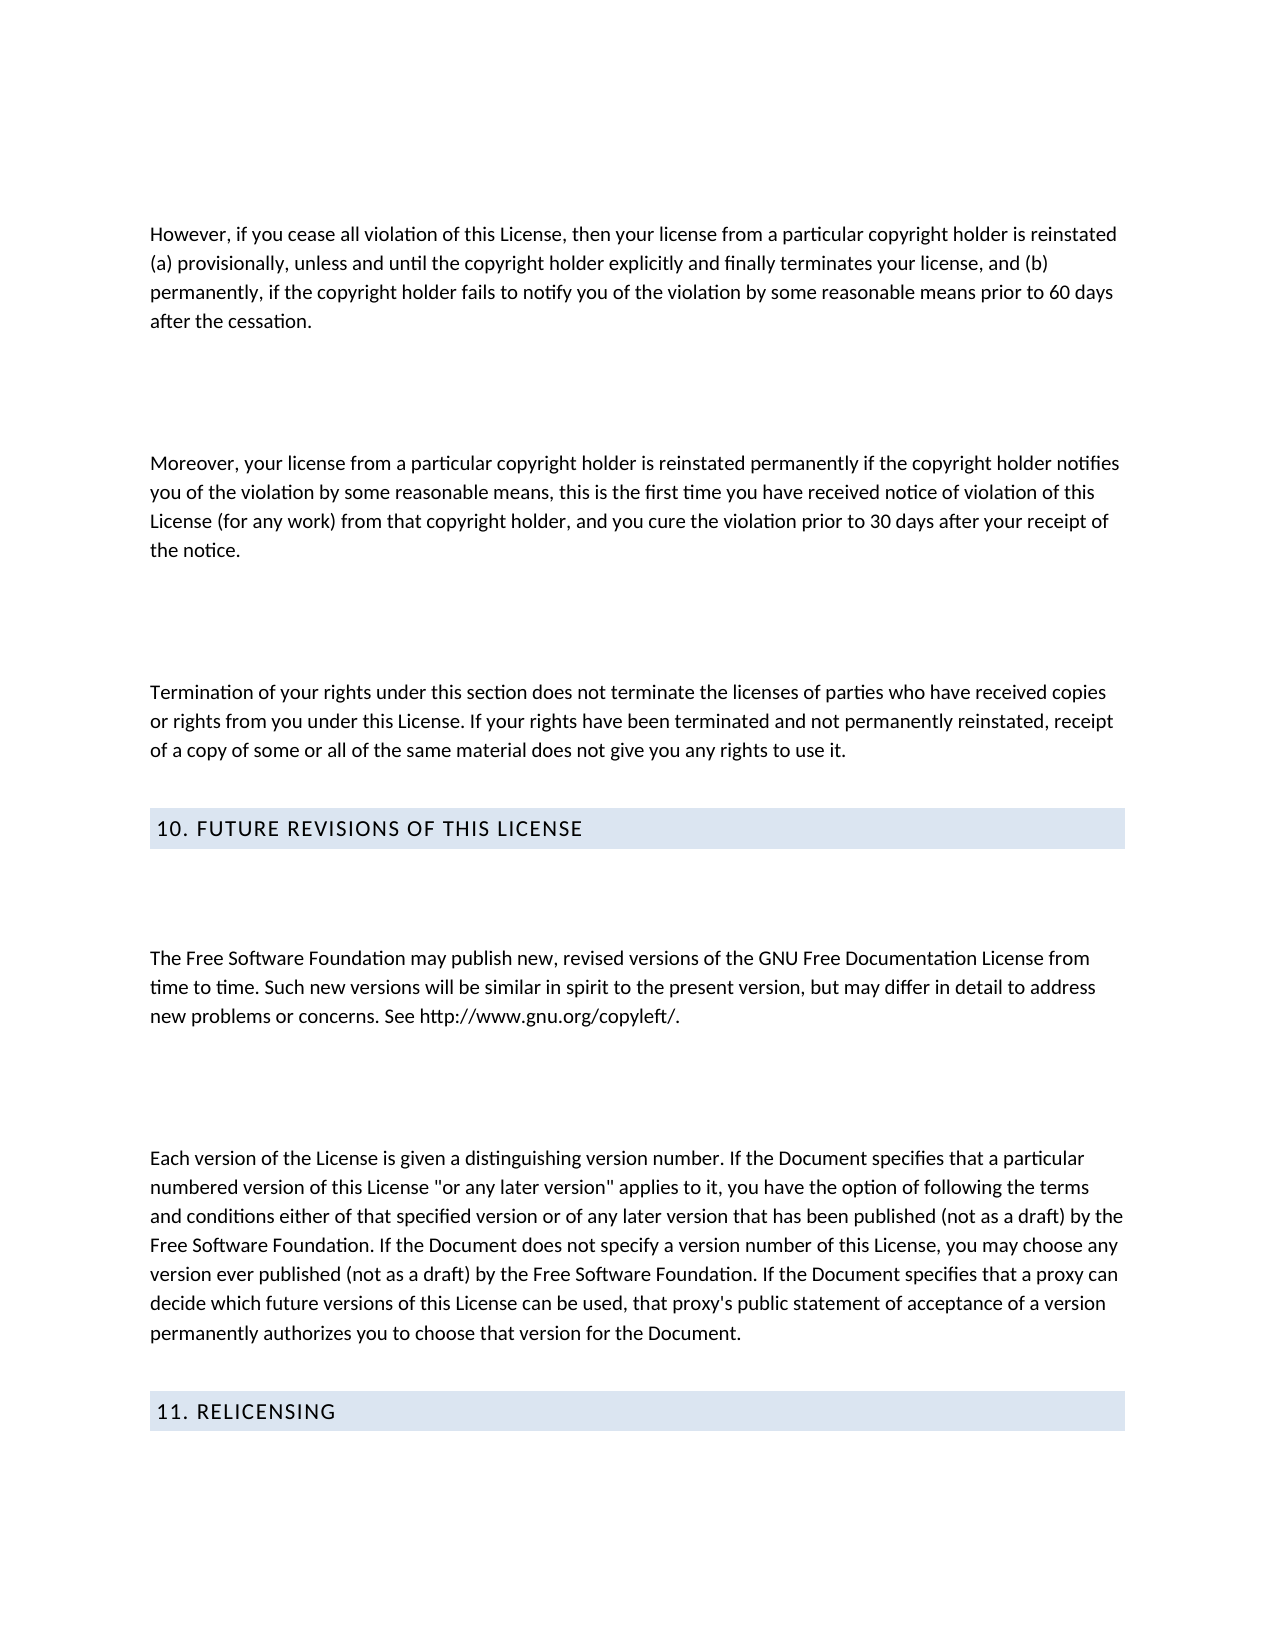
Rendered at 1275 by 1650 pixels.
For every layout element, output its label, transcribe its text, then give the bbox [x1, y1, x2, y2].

subtitle 10. FUTURE REVISIONS OF THIS LICENSE [156, 815, 1119, 843]
text Moreover, your license from a particular copyright holder is reinstated permanently if the copyright holder notifies you of the violation by some reasonable means, this is the first time you have received notice of violation of this License (for any work) from that copyright holder, and you cure the violation prior to 30 days after your receipt of the notice. [150, 450, 1125, 563]
subtitle 11. RELICENSING [156, 1397, 1119, 1425]
text Each version of the License is given a distinguishing version number. If the Document specifies that a particular numbered version of this License "or any later version" applies to it, you have the option of following the terms and conditions either of that specified version or of any later version that has been published (not as a draft) by the Free Software Foundation. If the Document does not specify a version number of this License, you may choose any version ever published (not as a draft) by the Free Software Foundation. If the Document specifies that a proxy can decide which future versions of this License can be used, that proxy's public statement of acceptance of a version permanently authorizes you to choose that version for the Document. [150, 1145, 1125, 1345]
text Termination of your rights under this section does not terminate the licenses of parties who have received copies or rights from you under this License. If your rights have been terminated and not permanently reinstated, receipt of a copy of some or all of the same material does not give you any rights to use it. [150, 679, 1125, 763]
text The Free Software Foundation may publish new, revised versions of the GNU Free Documentation License from time to time. Such new versions will be similar in spirit to the present version, but may differ in detail to address new problems or concerns. See http://www.gnu.org/copyleft/. [150, 945, 1125, 1028]
text However, if you cease all violation of this License, then your license from a particular copyright holder is reinstated (a) provisionally, unless and until the copyright holder explicitly and finally terminates your license, and (b) permanently, if the copyright holder fails to notify you of the violation by some reasonable means prior to 60 days after the cessation. [150, 221, 1125, 334]
